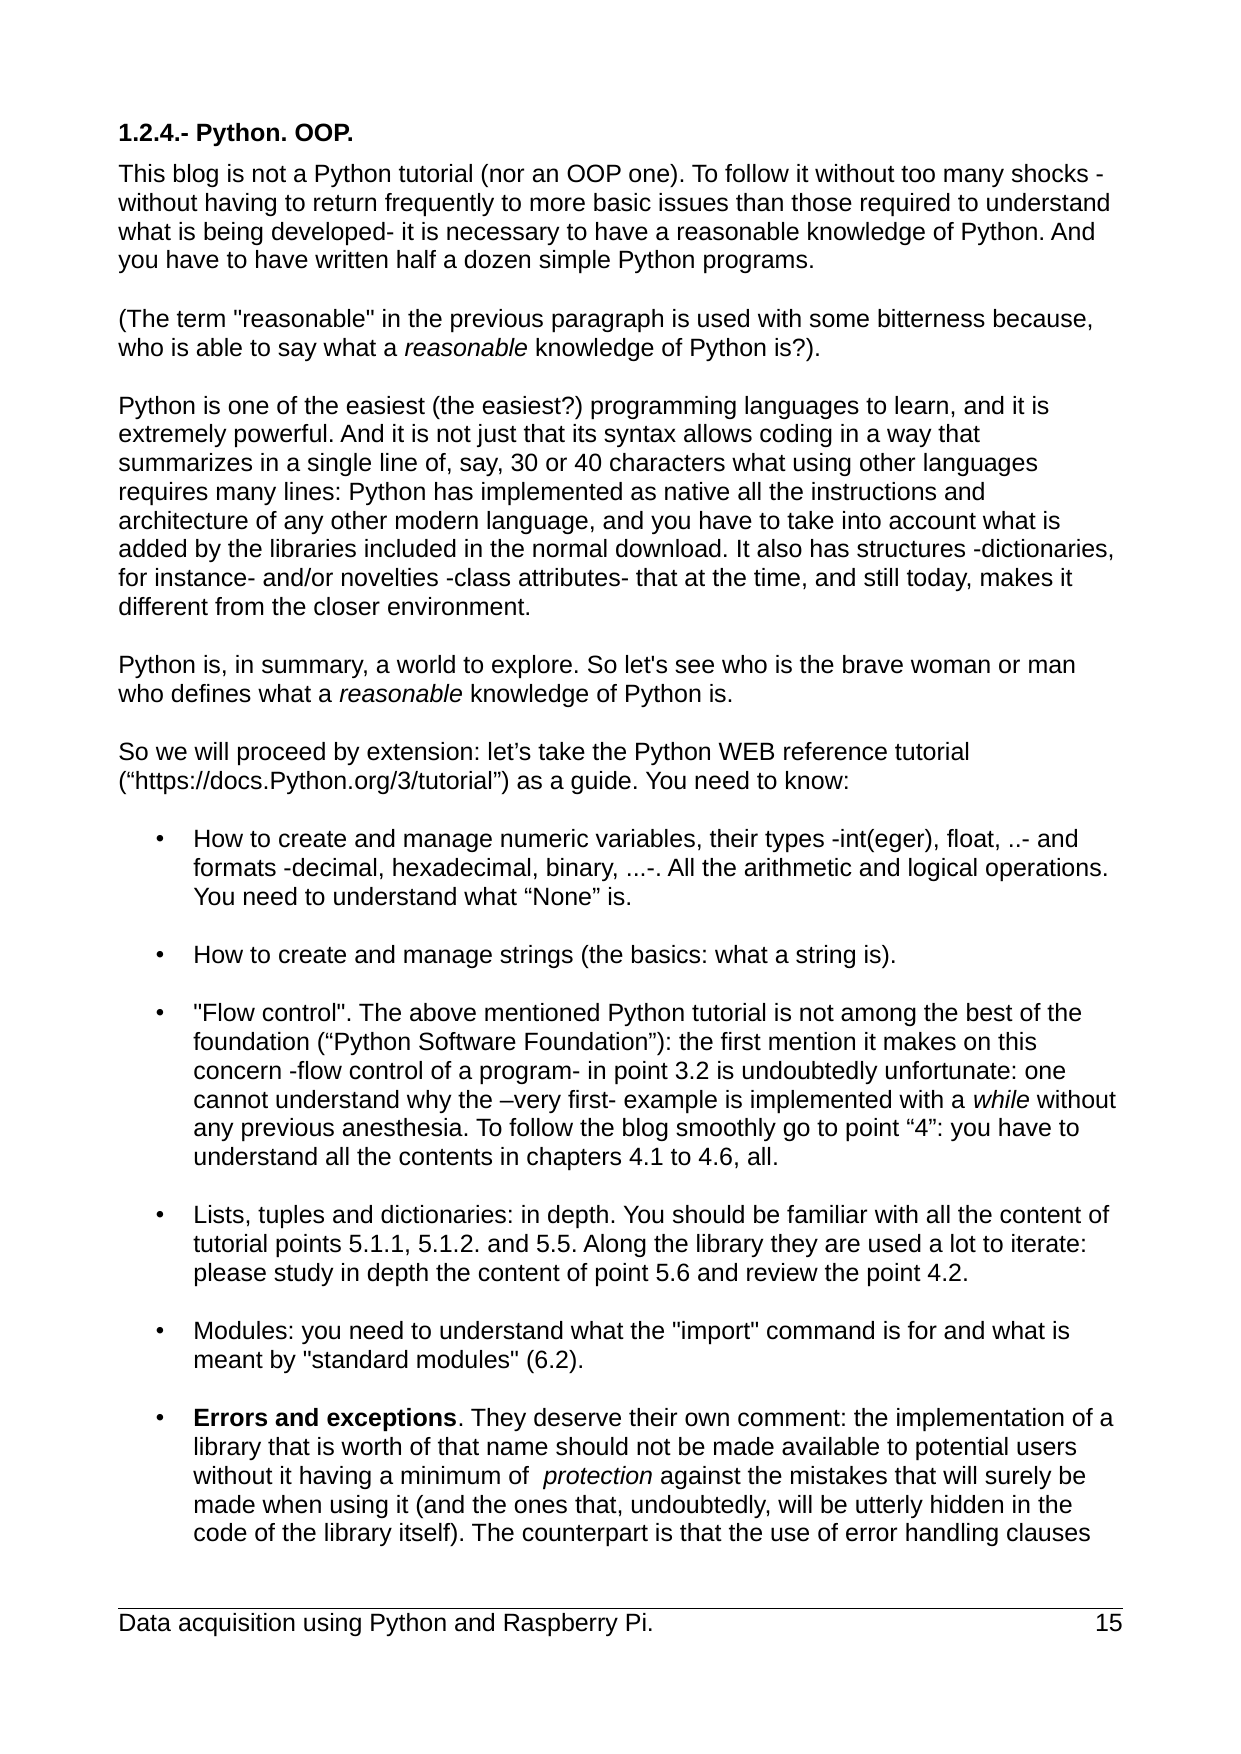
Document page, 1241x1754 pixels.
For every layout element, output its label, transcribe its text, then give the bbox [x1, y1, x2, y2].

text This blog is not a Python tutorial (nor an OOP one). To follow it without too many shocks -without having to return frequently to more basic issues than those required to understand what is being developed- it is necessary to have a reasonable knowledge of Python. And you have to have written half a dozen simple Python programs. [118, 159, 1122, 274]
list Modules: you need to understand what the "import" command is for and what is meant by "standard modules" (6.2). [156, 1316, 1122, 1374]
list "Flow control". The above mentioned Python tutorial is not among the best of the foundation (“Python Software Foundation”): the first mention it makes on this concern -flow control of a program- in point 3.2 is undoubtedly unfortunate: one cannot understand why the –very first- example is implemented with a while without any previous anesthesia. To follow the blog smoothly go to point “4”: you have to understand all the contents in chapters 4.1 to 4.6, all. [156, 998, 1122, 1171]
list Errors and exceptions. They deserve their own comment: the implementation of a library that is worth of that name should not be made available to potential users without it having a minimum of protection against the mistakes that will surely be made when using it (and the ones that, undoubtedly, will be utterly hidden in the code of the library itself). The counterpart is that the use of error handling clauses [156, 1403, 1122, 1547]
subtitle 1.2.4.- Python. OOP. [118, 118, 1122, 147]
list How to create and manage strings (the basics: what a string is). [156, 940, 1122, 969]
text (The term "reasonable" in the previous paragraph is used with some bitterness because, who is able to say what a reasonable knowledge of Python is?). [118, 304, 1122, 361]
text Python is one of the easiest (the easiest?) programming languages to learn, and it is extremely powerful. And it is not just that its syntax allows coding in a way that summarizes in a single line of, say, 30 or 40 characters what using other languages requires many lines: Python has implemented as native all the instructions and architecture of any other modern language, and you have to take into account what is added by the libraries included in the normal download. It also has structures -dictionaries, for instance- and/or novelties -class attributes- that at the time, and still today, makes it different from the closer environment. [118, 391, 1122, 621]
text So we will proceed by extension: let’s take the Python WEB reference tutorial (“https://docs.Python.org/3/tutorial”) as a guide. You need to know: [118, 737, 1122, 795]
list How to create and manage numeric variables, their types -int(eger), float, ..- and formats -decimal, hexadecimal, binary, ...-. All the arithmetic and logical operations. You need to understand what “None” is. [156, 824, 1122, 911]
list Lists, tuples and dictionaries: in depth. You should be familiar with all the content of tutorial points 5.1.1, 5.1.2. and 5.5. Along the library they are used a lot to iterate: please study in depth the content of point 5.6 and review the point 4.2. [156, 1200, 1122, 1287]
text Python is, in summary, a world to explore. So let's see who is the brave woman or man who defines what a reasonable knowledge of Python is. [118, 650, 1122, 708]
